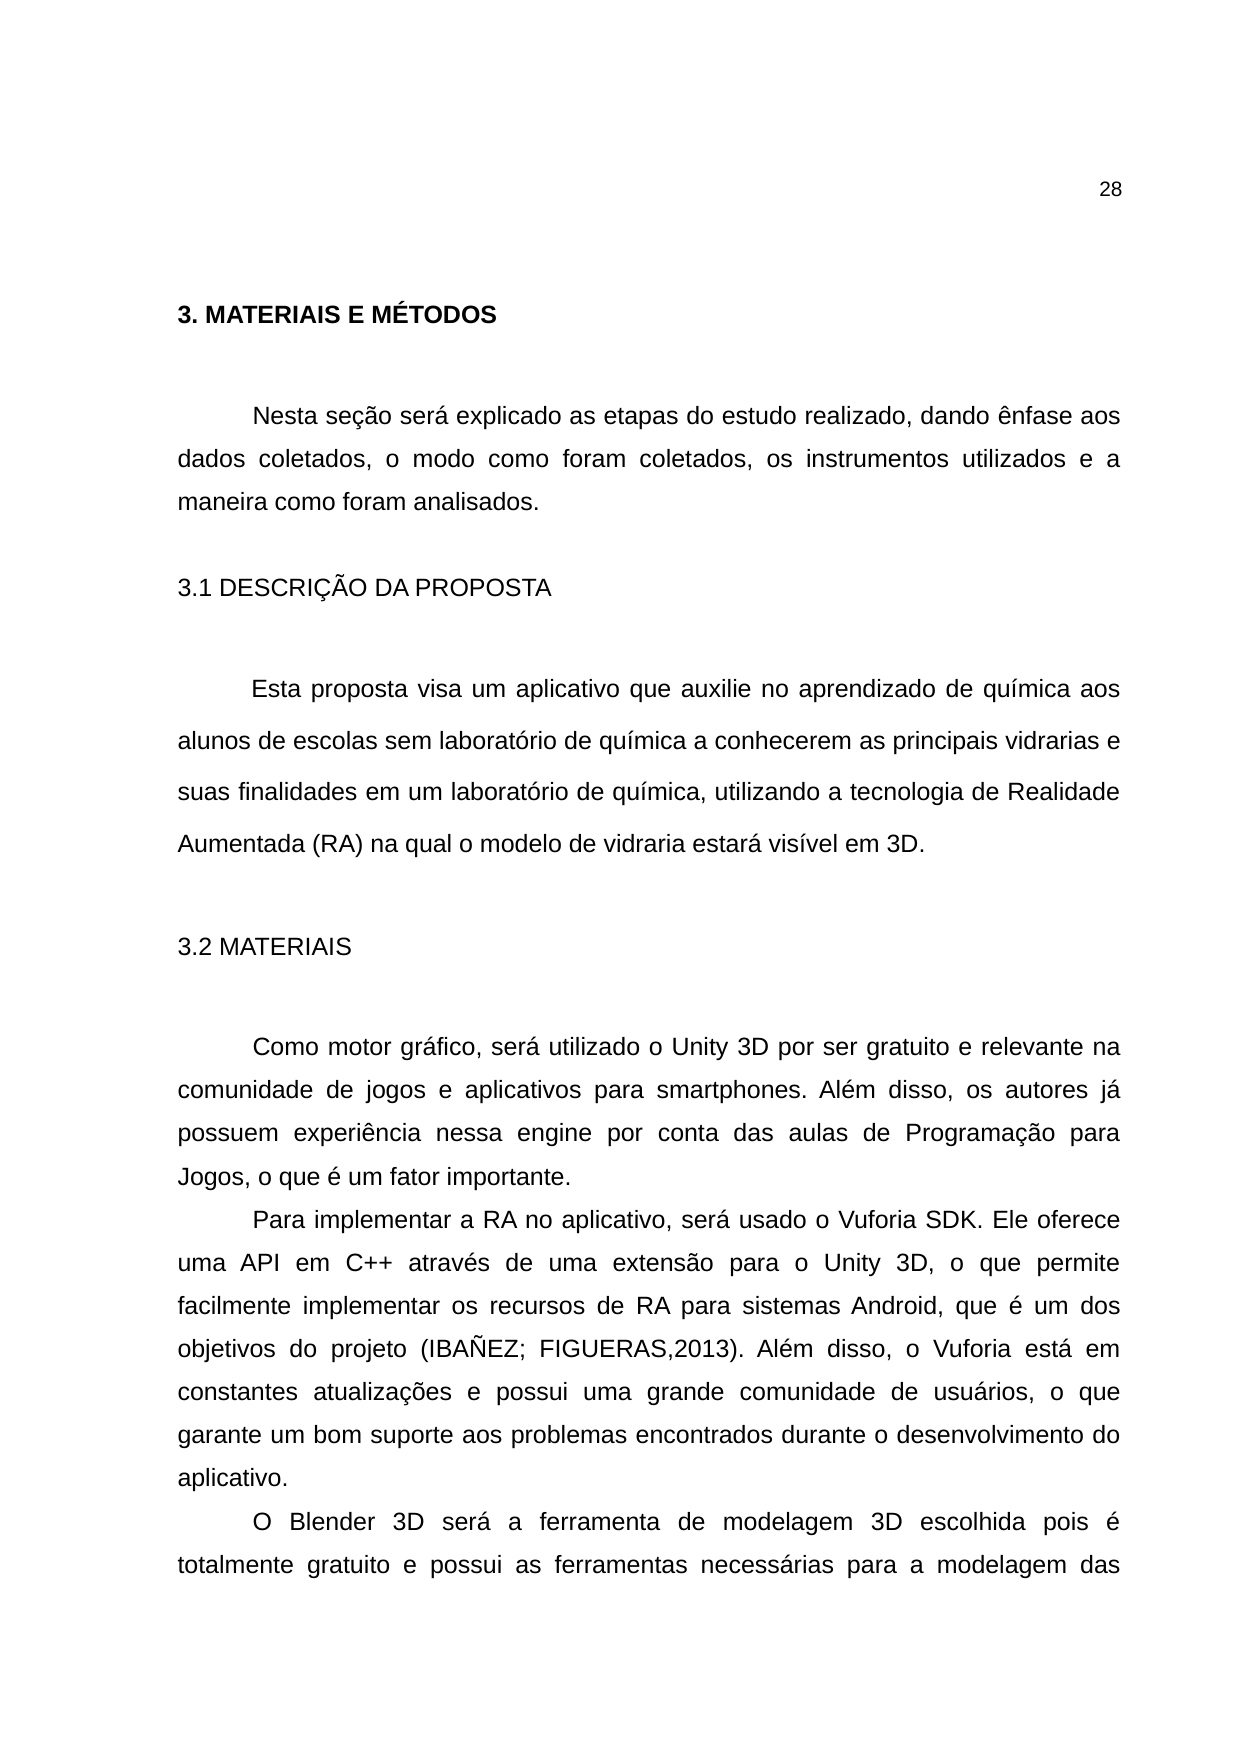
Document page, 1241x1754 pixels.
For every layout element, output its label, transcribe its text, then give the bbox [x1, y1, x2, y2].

text 3.2 MATERIAIS [177, 880, 1122, 960]
text Como motor gráfico, será utilizado o Unity 3D por ser gratuito e relevante na comunidade de jogos e aplicativos para smartphones. Além disso, os autores já possuem experiência nessa engine por conta das aulas de Programação para Jogos, o que é um fator importante. [177, 1032, 1122, 1190]
text O Blender 3D será a ferramenta de modelagem 3D escolhida pois é totalmente gratuito e possui as ferramentas necessárias para a modelagem das [177, 1506, 1122, 1578]
subtitle 3. MATERIAIS E MÉTODOS [177, 300, 1122, 329]
text Para implementar a RA no aplicativo, será usado o Vuforia SDK. Ele oferece uma API em C++ através de uma extensão para o Unity 3D, o que permite facilmente implementar os recursos de RA para sistemas Android, que é um dos objetivos do projeto (IBAÑEZ; FIGUERAS,2013). Além disso, o Vuforia está em constantes atualizações e possui uma grande comunidade de usuários, o que garante um bom suporte aos problemas encontrados durante o desenvolvimento do aplicativo. [177, 1204, 1122, 1492]
text Esta proposta visa um aplicativo que auxilie no aprendizado de química aos alunos de escolas sem laboratório de química a conhecerem as principais vidrarias e suas finalidades em um laboratório de química, utilizando a tecnologia de Realidade Aumentada (RA) na qual o modelo de vidraria estará visível em 3D. [177, 674, 1122, 857]
text Nesta seção será explicado as etapas do estudo realizado, dando ênfase aos dados coletados, o modo como foram coletados, os instrumentos utilizados e a maneira como foram analisados. [177, 401, 1122, 516]
subtitle 3.1 DESCRIÇÃO DA PROPOSTA [177, 530, 1122, 602]
